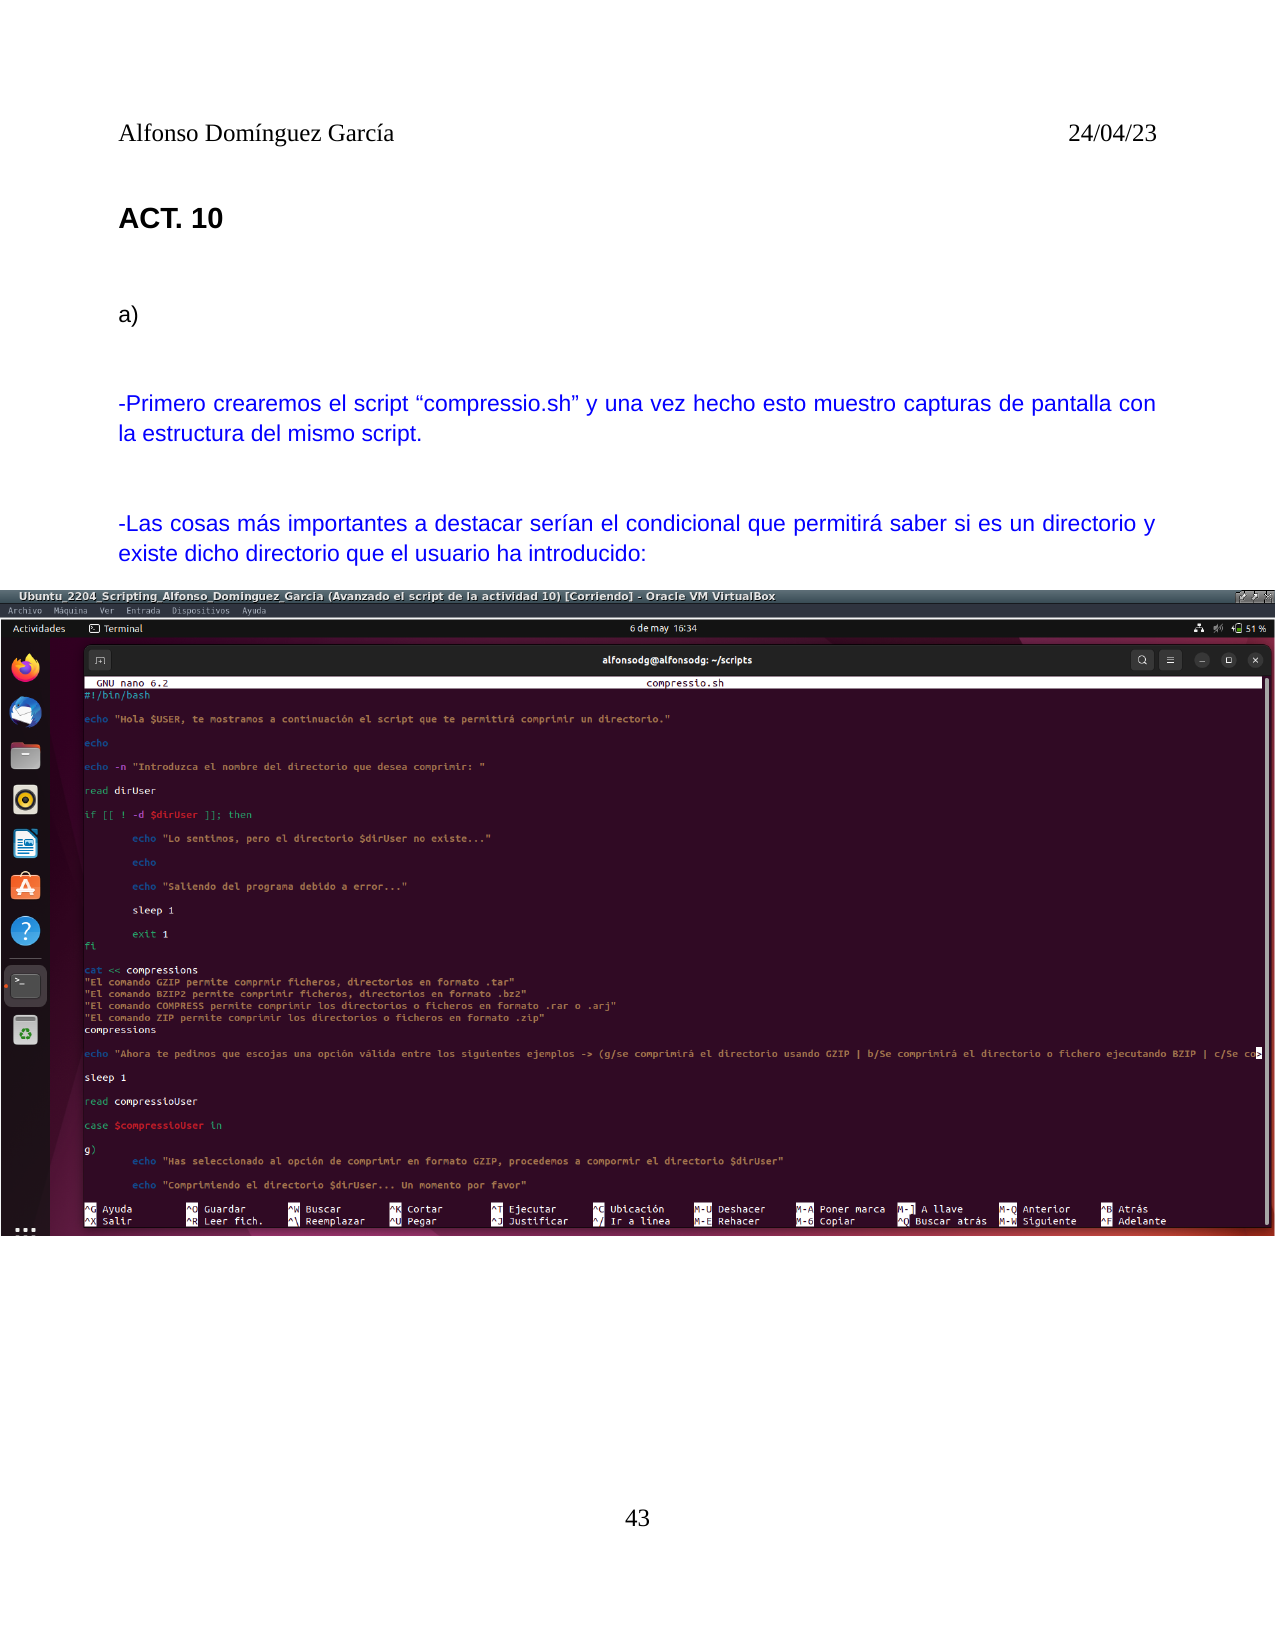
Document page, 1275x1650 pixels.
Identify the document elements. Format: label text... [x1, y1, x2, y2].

subtitle ACT. 10 [118, 201, 1157, 235]
picture [0, 590, 1275, 1236]
text -Primero crearemos el script “compressio.sh” y una vez hecho esto muestro capturas de pantalla con la estructura del mismo script. [118, 390, 1157, 447]
text a) [118, 301, 1157, 327]
text -Las cosas más importantes a destacar serían el condicional que permitirá saber si es un directorio y existe dicho directorio que el usuario ha introducido: [118, 510, 1157, 566]
